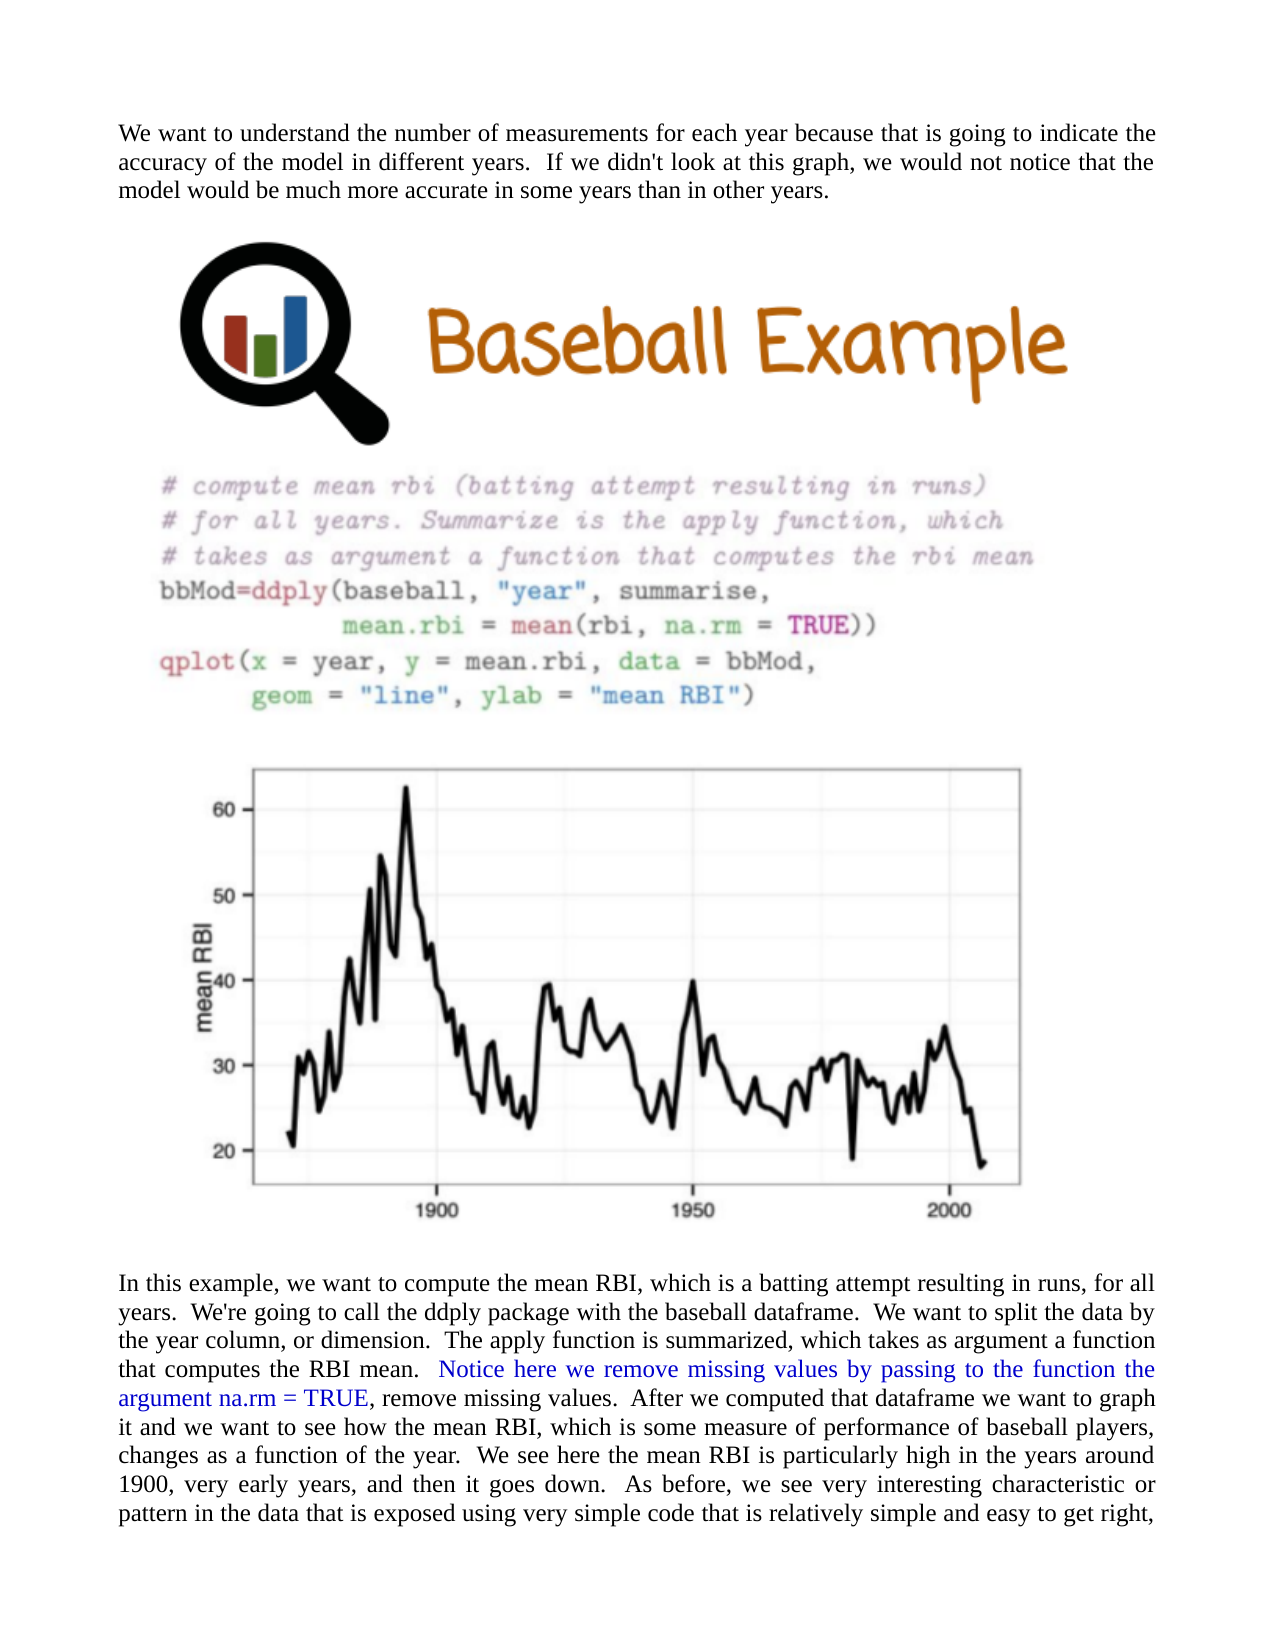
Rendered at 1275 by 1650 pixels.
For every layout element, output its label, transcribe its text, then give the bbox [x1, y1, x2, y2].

text In this example, we want to compute the mean RBI, which is a batting attempt resulting in runs, for all years. We're going to call the ddply package with the baseball dataframe. We want to split the data by the year column, or dimension. The apply function is summarized, which takes as argument a function that computes the RBI mean. Notice here we remove missing values by passing to the function the argument na.rm = TRUE, remove missing values. After we computed that dataframe we want to graph it and we want to see how the mean RBI, which is some measure of performance of baseball players, changes as a function of the year. We see here the mean RBI is particularly high in the years around 1900, very early years, and then it goes down. As before, we see very interesting characteristic or pattern in the data that is exposed using very simple code that is relatively simple and easy to get right, [118, 1268, 1157, 1527]
text We want to understand the number of measurements for each year because that is going to indicate the accuracy of the model in different years. If we didn't look at this graph, we would not notice that the model would be much more accurate in some years than in other years. [118, 118, 1157, 204]
picture [129, 233, 1146, 1240]
